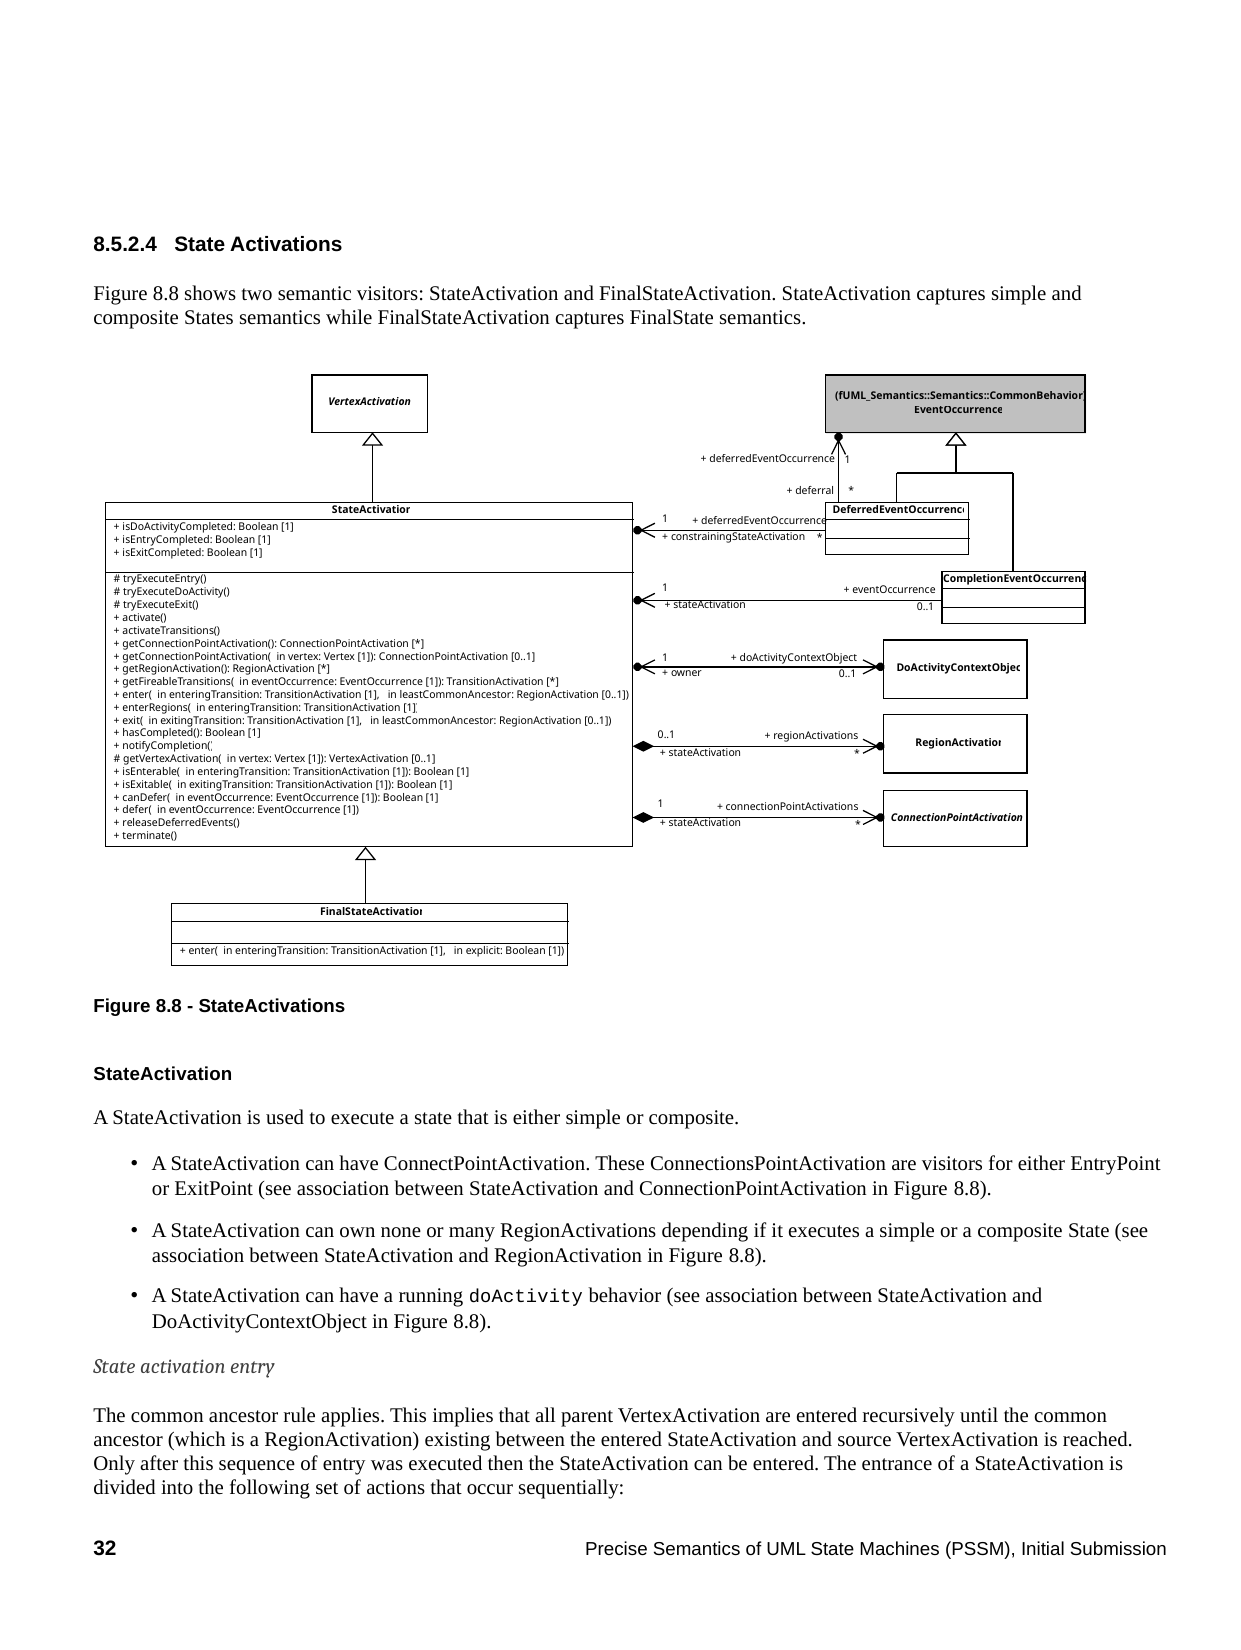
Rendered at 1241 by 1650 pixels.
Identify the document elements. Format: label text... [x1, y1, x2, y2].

text Figure 8.8 shows two semantic visitors: StateActivation and FinalStateActivation. StateActivation captures simple and composite States semantics while FinalStateActivation captures FinalState semantics. [93, 281, 1164, 329]
subtitle State Activations [93, 231, 1164, 256]
text The common ancestor rule applies. This implies that all parent VertexActivation are entered recursively until the common ancestor (which is a RegionActivation) existing between the entered StateActivation and source VertexActivation is reached. Only after this sequence of entry was executed then the StateActivation can be entered. The entrance of a StateActivation is divided into the following set of actions that occur sequentially: [93, 1403, 1164, 1499]
subtitle State activation entry [93, 1354, 1164, 1378]
list A StateActivation can own none or many RegionActivations depending if it executes a simple or a composite State (see association between StateActivation and RegionActivation in Figure 8.8). [131, 1217, 1164, 1267]
list A StateActivation can have ConnectPointActivation. These ConnectionsPointActivation are visitors for either EntryPoint or ExitPoint (see association between StateActivation and ConnectionPointActivation in Figure 8.8). [131, 1150, 1164, 1200]
text Figure 8.8 - StateActivations [93, 995, 1164, 1016]
text A StateActivation is used to execute a state that is either simple or composite. [93, 1105, 1164, 1129]
subtitle StateActivation [93, 1062, 1164, 1084]
list A StateActivation can have a running doActivity behavior (see association between StateActivation and DoActivityContextObject in Figure 8.8). [131, 1283, 1164, 1333]
